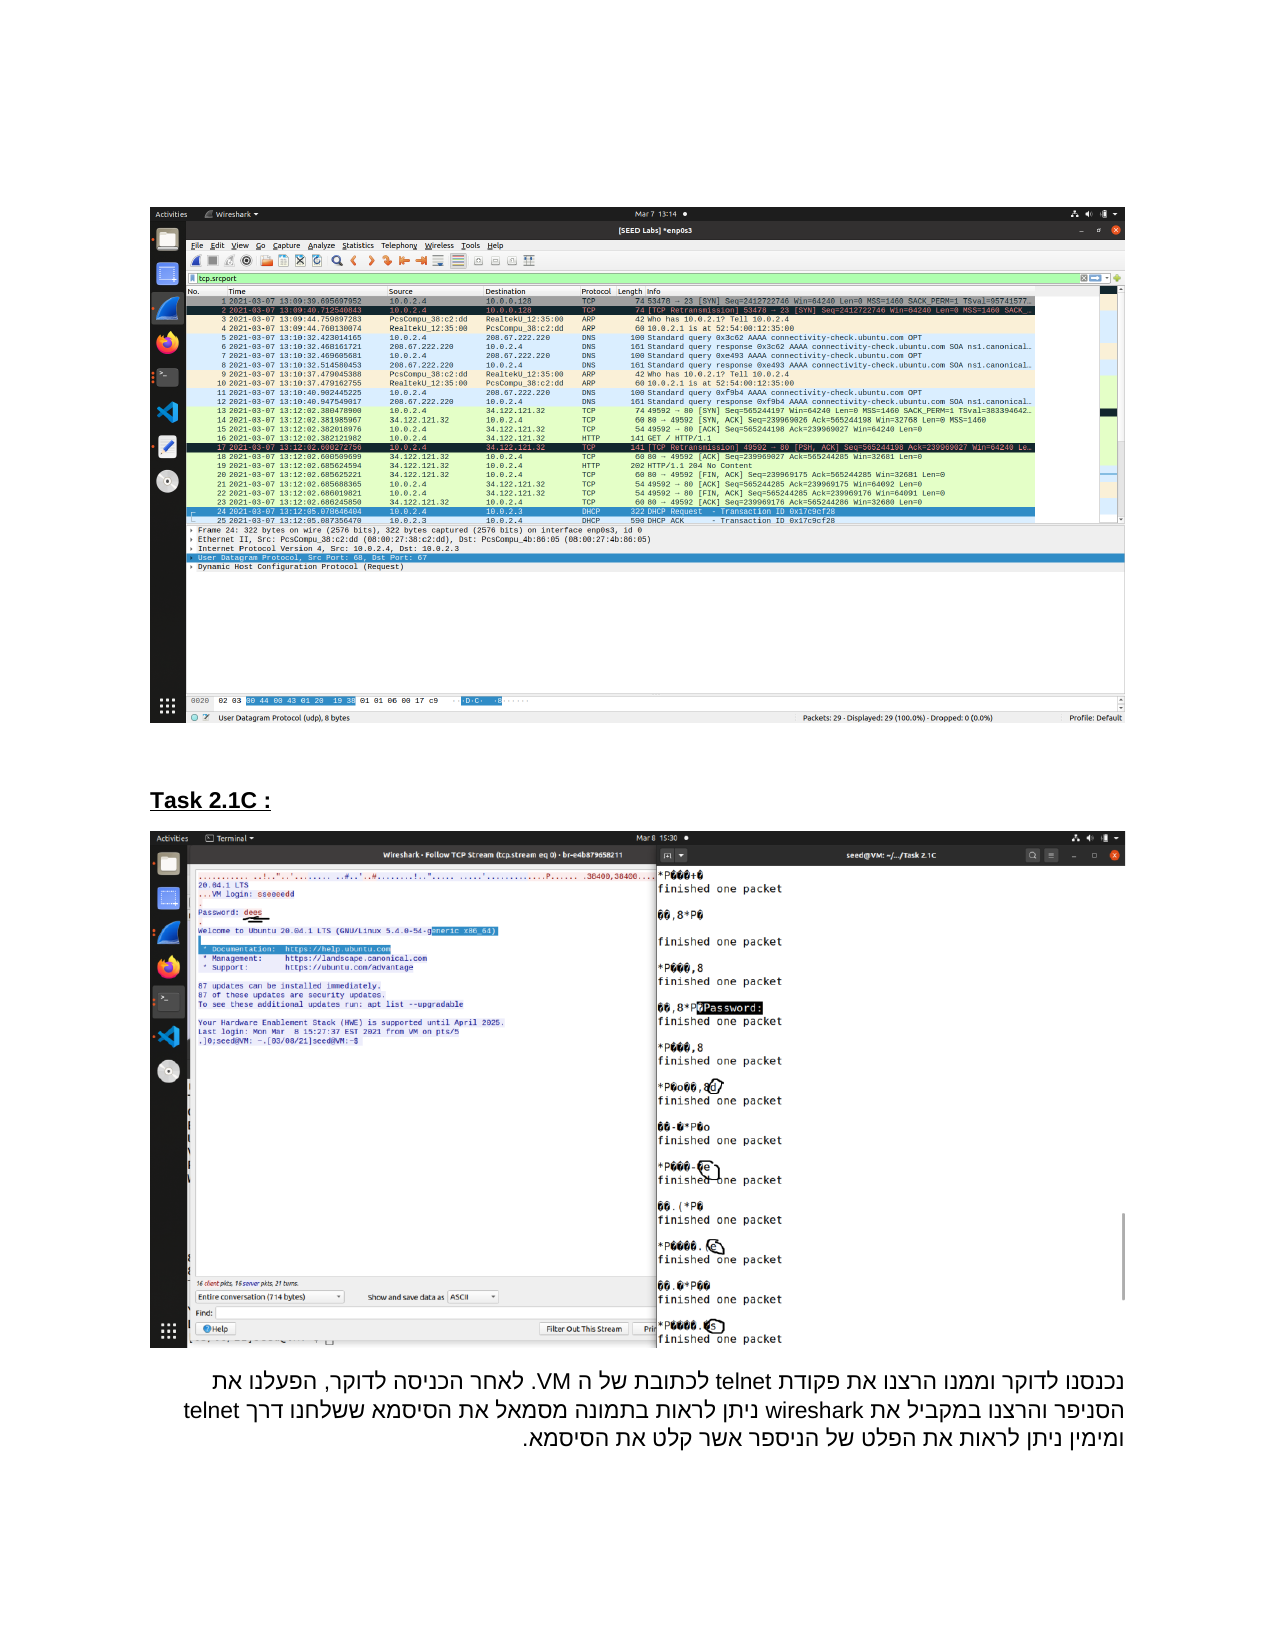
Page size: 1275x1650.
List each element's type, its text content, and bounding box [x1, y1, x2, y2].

text נכנסנו לדוקר וממנו הרצנו את פקודת telnet לכתובת של ה VM. לאחר הכניסה לדוקר, הפעלנו את הסניפר והרצנו במקביל את wireshark ניתן לראות בתמונה מסמאל את הסיסמא ששלחנו דרך telnet ומימין ניתן לראות את הפלט של הניספר אשר קלט את הסיסמא. [150, 1348, 1125, 1451]
text Task 2.1C : [150, 787, 1125, 813]
picture [150, 207, 1125, 723]
picture [150, 831, 1125, 1348]
